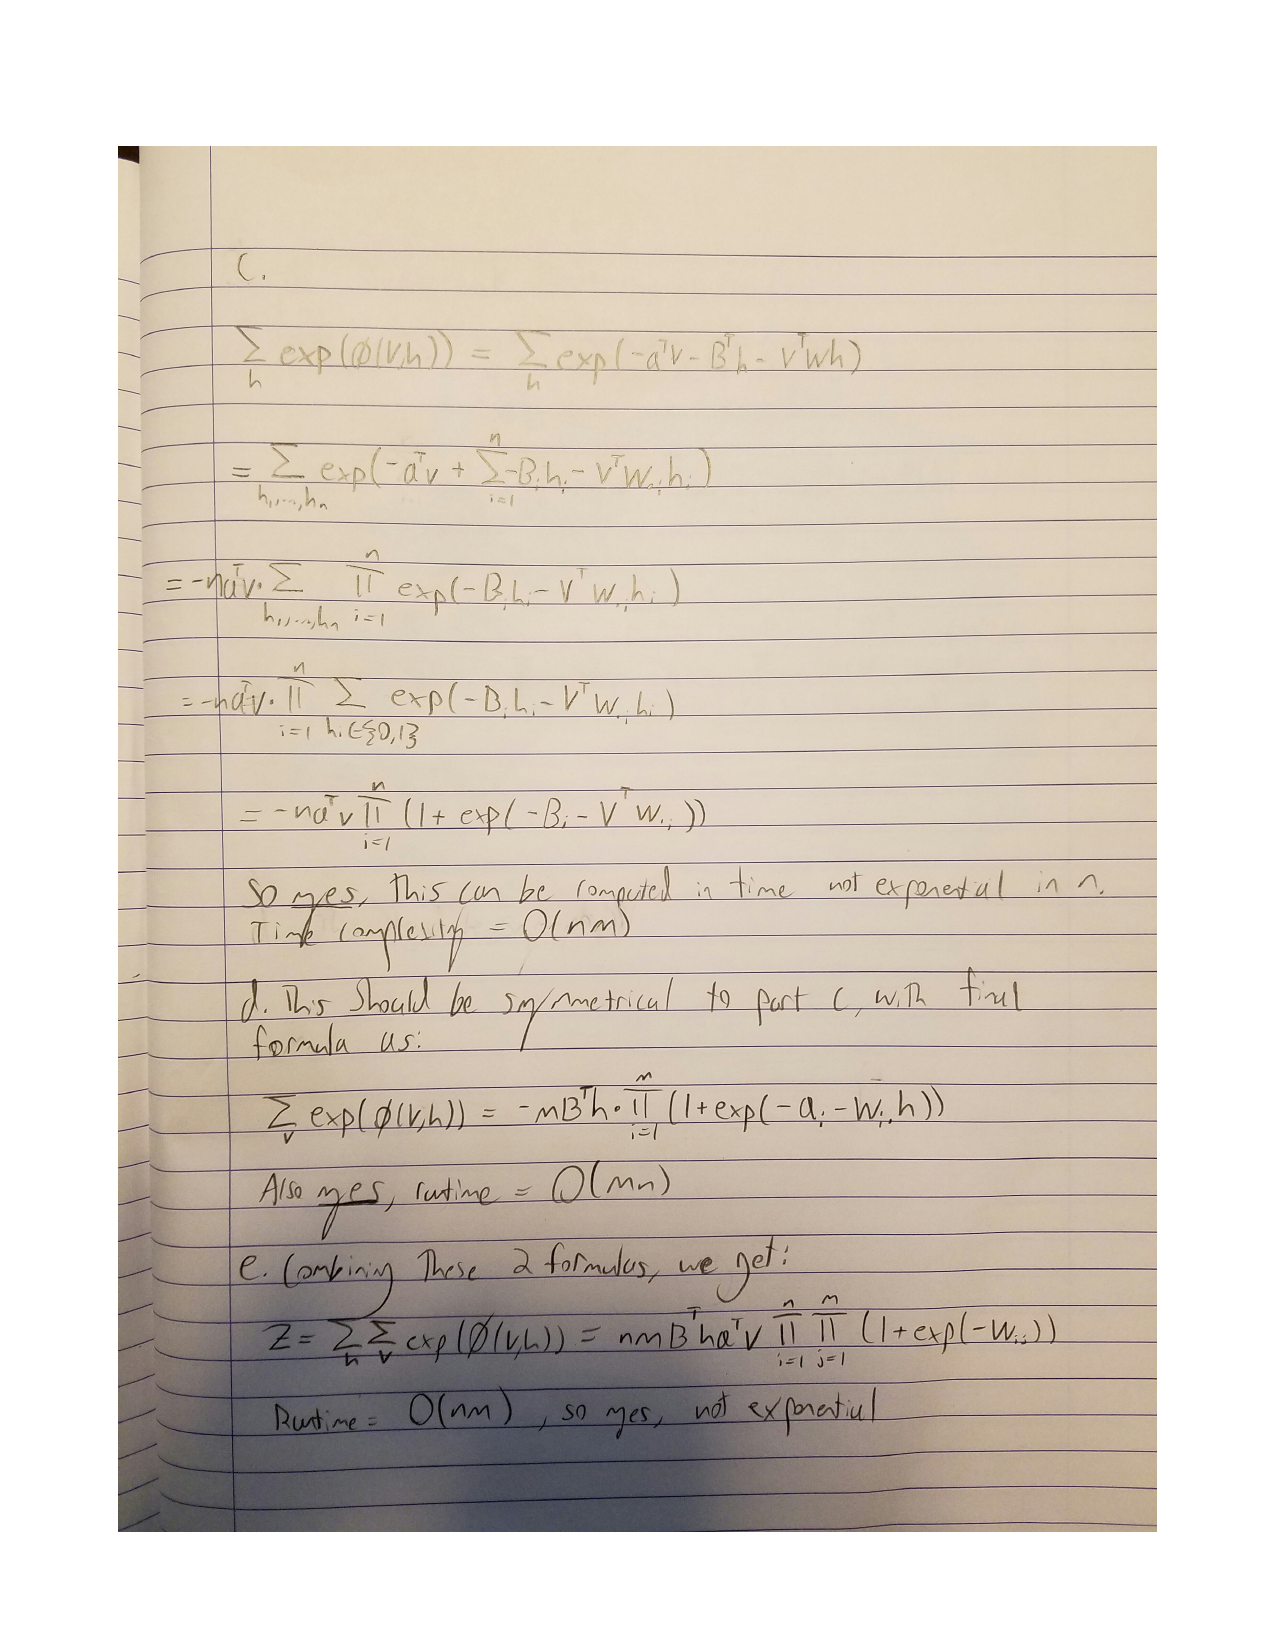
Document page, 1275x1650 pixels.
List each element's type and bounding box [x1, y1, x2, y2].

picture [118, 146, 1157, 1532]
